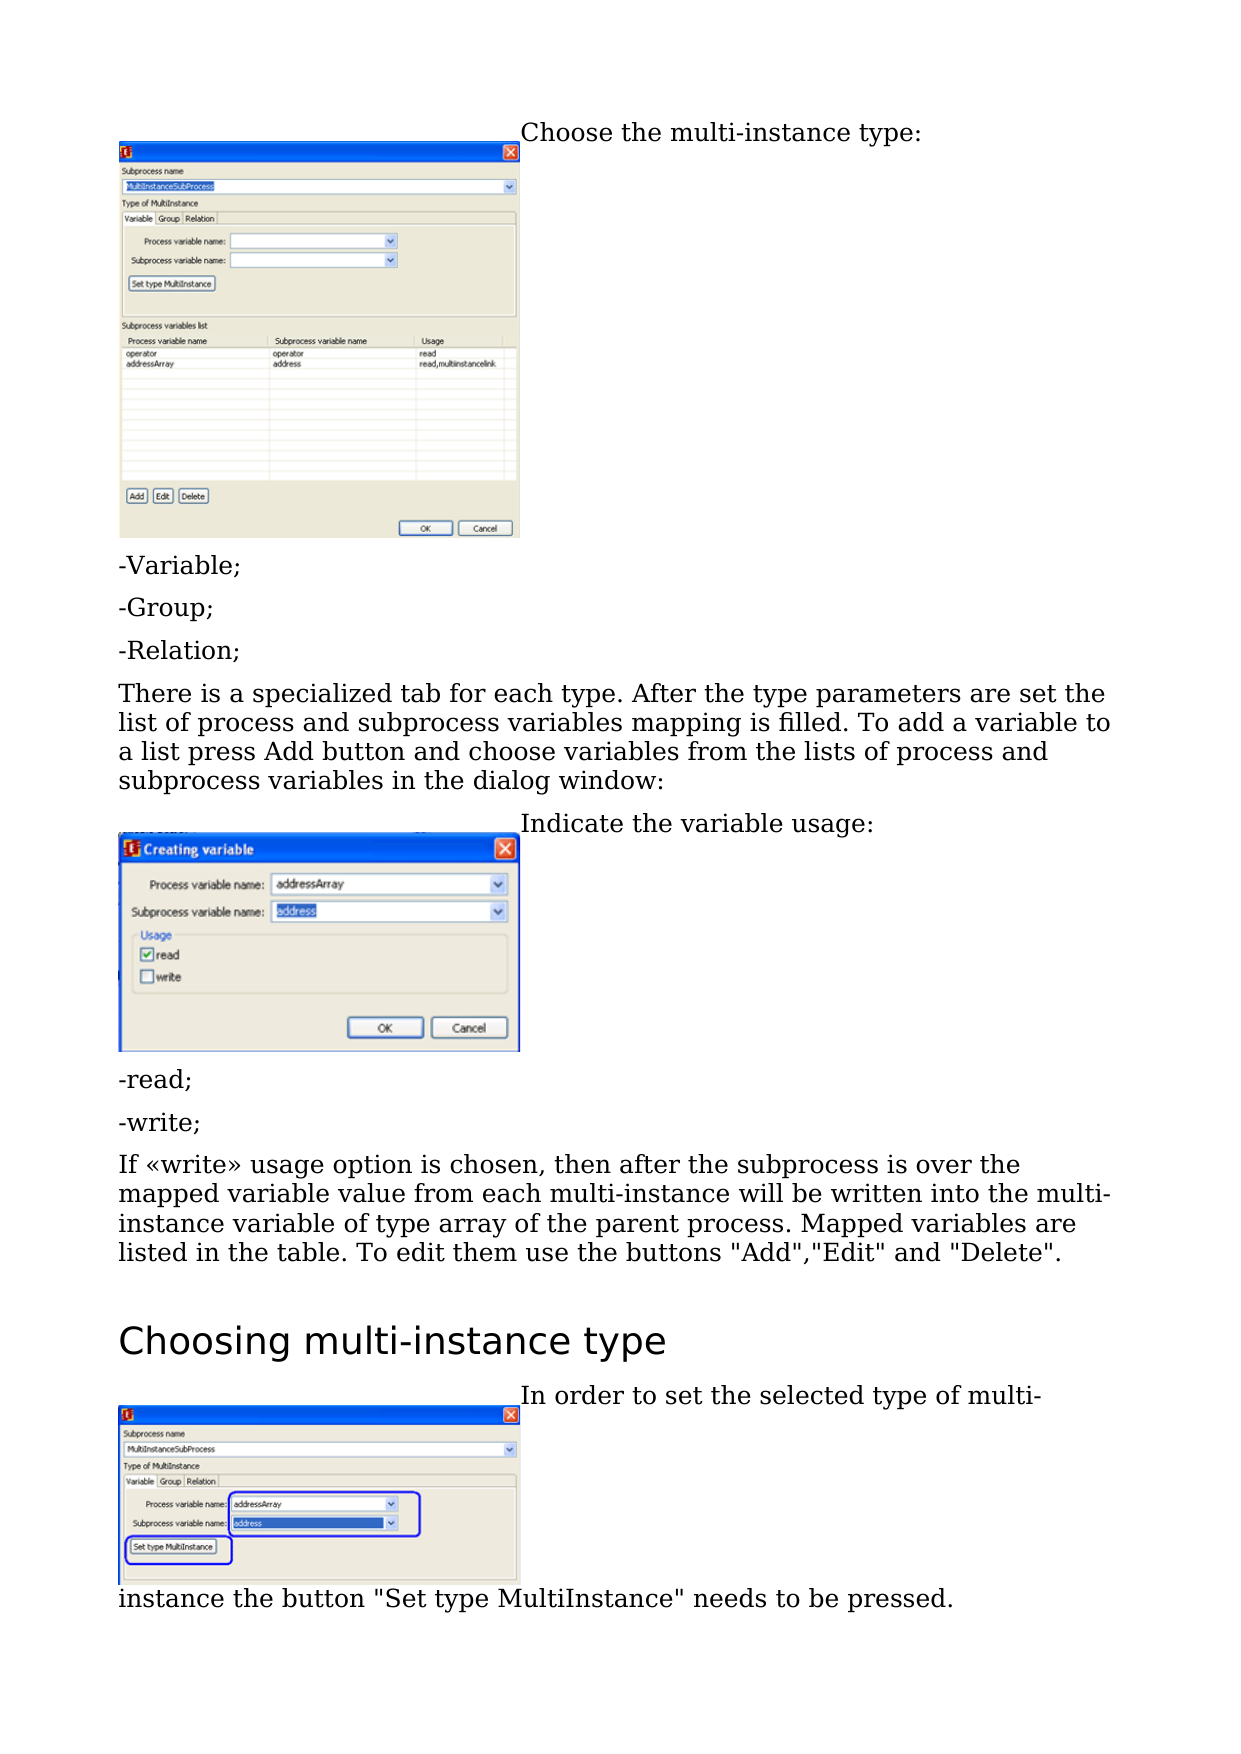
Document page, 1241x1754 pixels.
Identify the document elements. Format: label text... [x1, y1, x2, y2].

subtitle Choosing multi-instance type [118, 1319, 1122, 1363]
text -Relation; [118, 636, 1122, 666]
text -Group; [118, 594, 1122, 623]
picture [118, 832, 521, 1052]
text In order to set the selected type of multi-instance the button "Set type MultiInstance" needs to be pressed. [118, 1381, 1122, 1614]
text Indicate the variable usage: [118, 809, 1122, 1051]
text There is a specialized tab for each type. After the type parameters are set the list of process and subprocess variables mapping is filled. To add a variable to a list press Add button and choose variables from the lists of process and subprocess variables in the dialog window: [118, 679, 1122, 796]
picture [118, 141, 521, 538]
text -Variable; [118, 551, 1122, 580]
text -write; [118, 1108, 1122, 1137]
text Choose the multi-instance type: [118, 118, 1122, 537]
picture [118, 1404, 521, 1585]
text If «write» usage option is chosen, then after the subprocess is over the mapped variable value from each multi-instance will be written into the multi-instance variable of type array of the parent process. Mapped variables are listed in the table. To edit them use the buttons "Add","Edit" and "Delete". [118, 1150, 1122, 1267]
text -read; [118, 1065, 1122, 1094]
